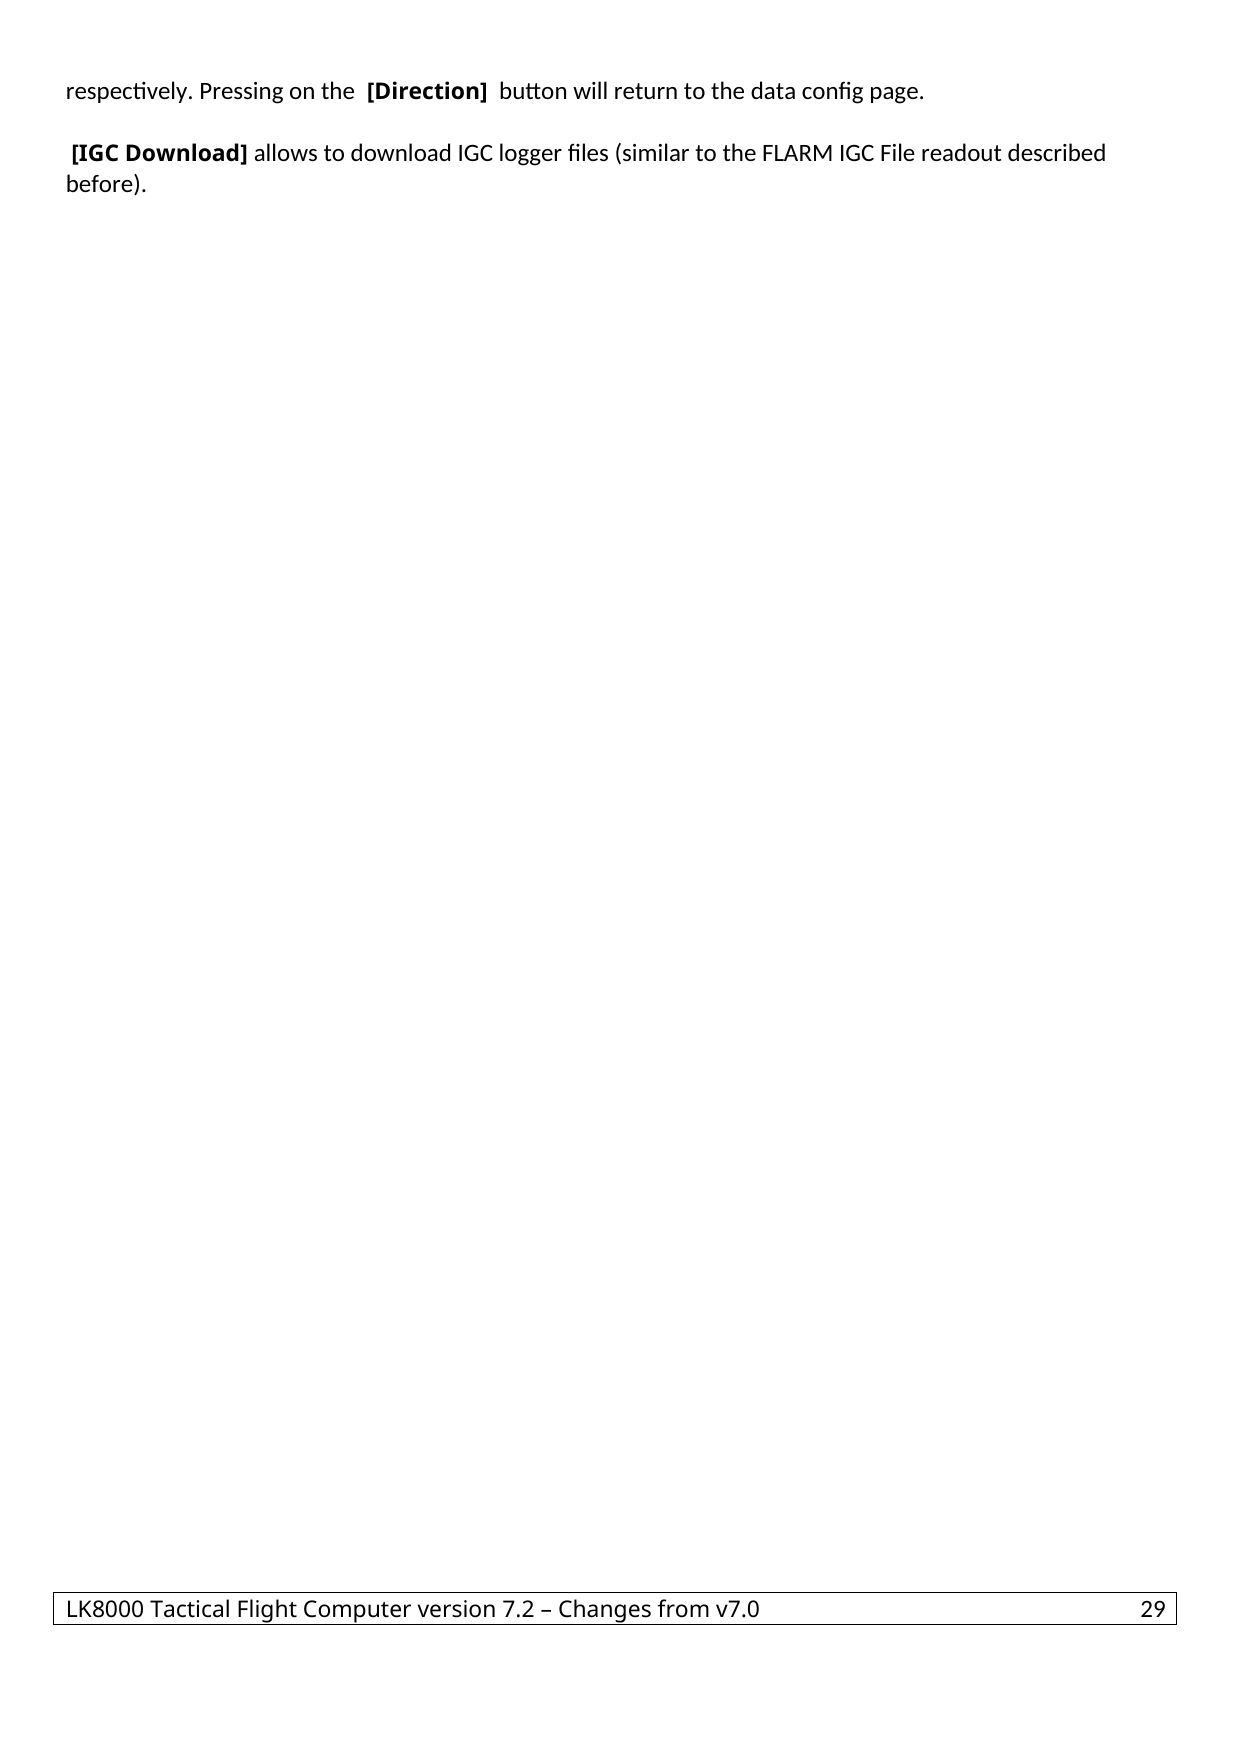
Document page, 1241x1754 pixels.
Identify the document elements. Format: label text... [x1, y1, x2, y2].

text [IGC Download] allows to download IGC logger files (similar to the FLARM IGC File readout described before). [66, 137, 1181, 198]
text respectively. Pressing on the [Direction] button will return to the data config page. [66, 75, 1181, 106]
